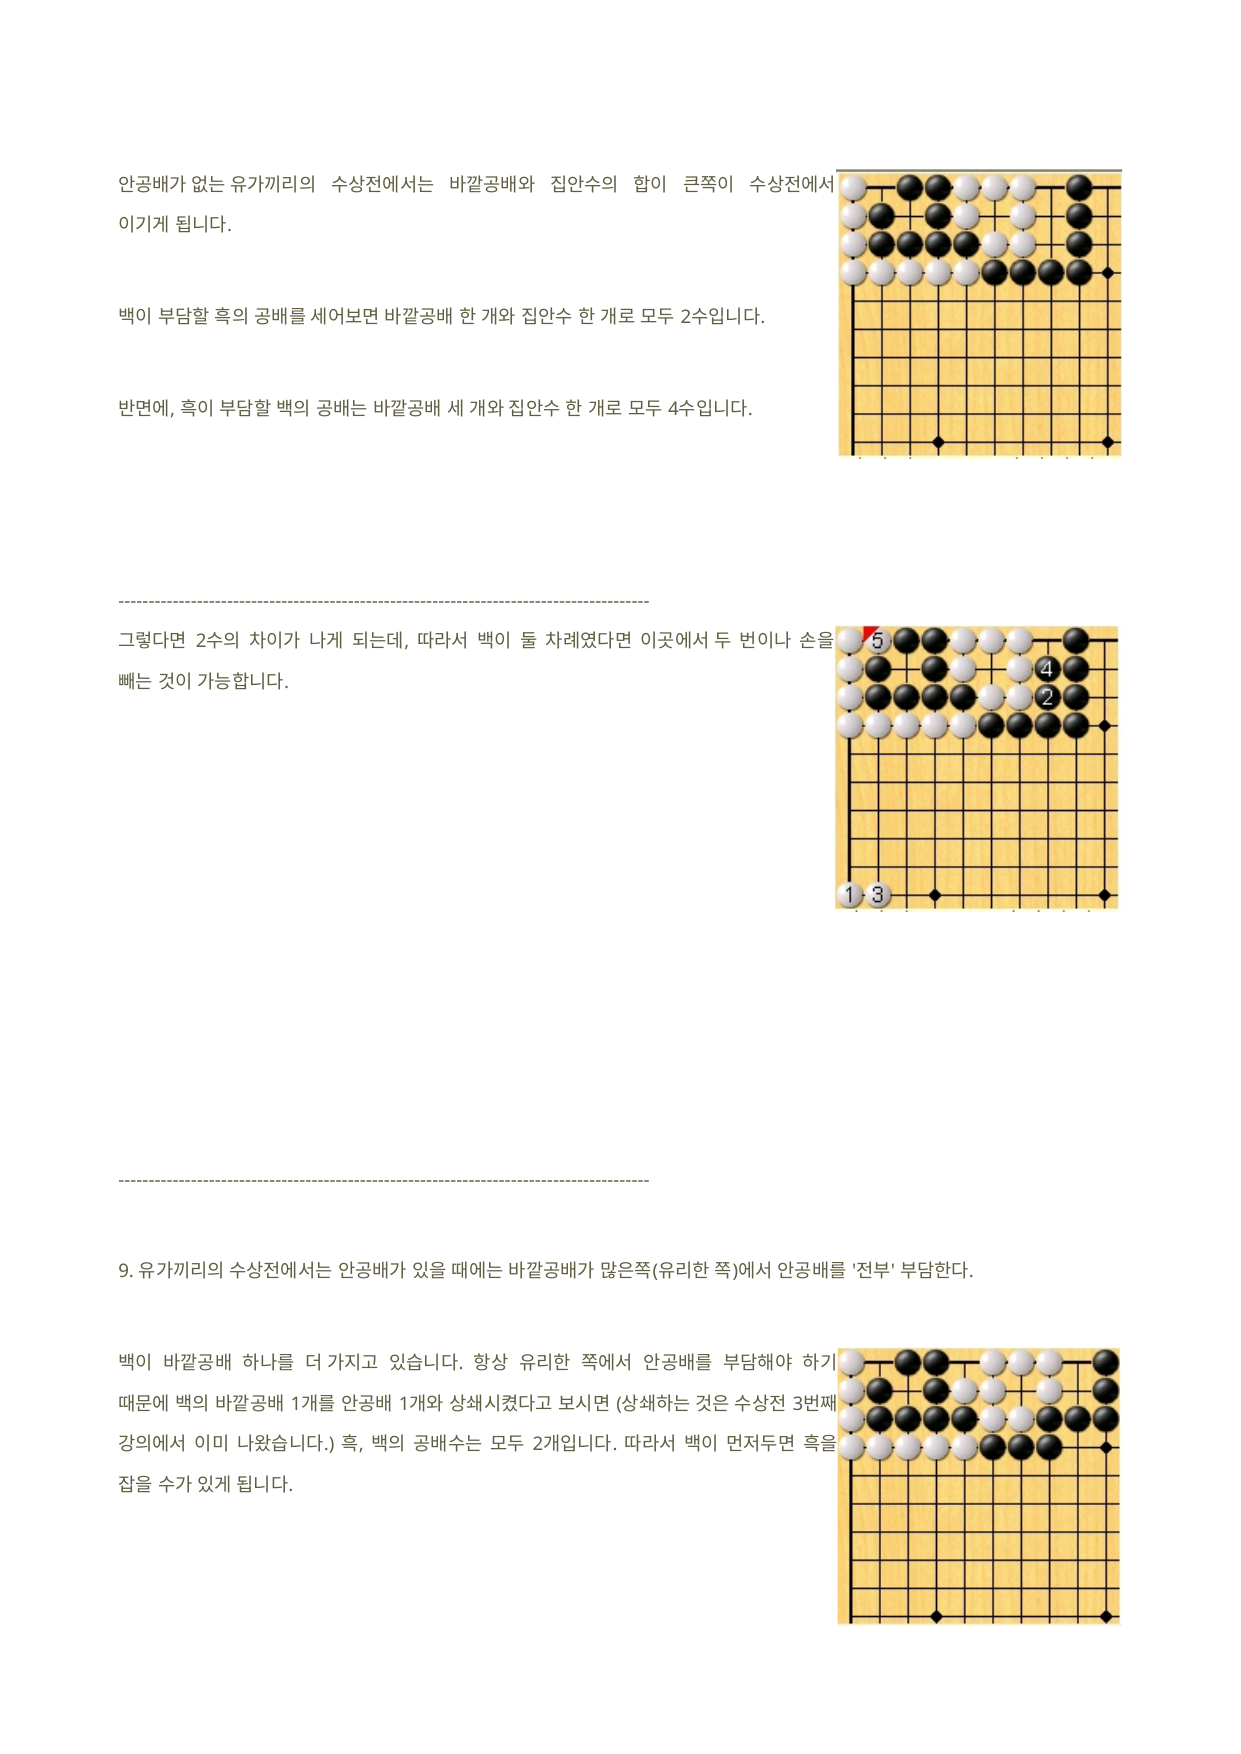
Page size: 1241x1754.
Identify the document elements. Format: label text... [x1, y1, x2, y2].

text 안공배가 없는 유가끼리의 수상전에서는 바깥공배와 집안수의 합이 큰쪽이 수상전에서 이기게 됩니다. [118, 169, 836, 237]
picture [837, 1347, 1123, 1627]
text 9. 유가끼리의 수상전에서는 안공배가 있을 때에는 바깥공배가 많은쪽(유리한 쪽)에서 안공배를 '전부' 부담한다. [118, 1256, 1122, 1283]
picture [836, 169, 1123, 459]
text 반면에, 흑이 부담할 백의 공배는 바깥공배 세 개와 집안수 한 개로 모두 4수입니다. [118, 393, 836, 421]
text 백이 부담할 흑의 공배를 세어보면 바깥공배 한 개와 집안수 한 개로 모두 2수입니다. [118, 302, 836, 329]
text 백이 바깥공배 하나를 더 가지고 있습니다. 항상 유리한 쪽에서 안공배를 부담해야 하기 때문에 백의 바깥공배 1개를 안공배 1개와 상쇄시켰다고 보시면 (상쇄하는 것은 수상전 3번째 강의에서 이미 나왔습니다.) 흑, 백의 공배수는 모두 2개입니다. 따라서 백이 먼저두면 흑을 잡을 수가 있게 됩니다. [118, 1347, 837, 1497]
picture [834, 625, 1123, 912]
text ---------------------------------------------------------------------------------------- [118, 587, 1122, 613]
text ---------------------------------------------------------------------------------------- [118, 1166, 1122, 1192]
text 그렇다면 2수의 차이가 나게 되는데, 따라서 백이 둘 차례였다면 이곳에서 두 번이나 손을 빼는 것이 가능합니다. [118, 626, 834, 693]
